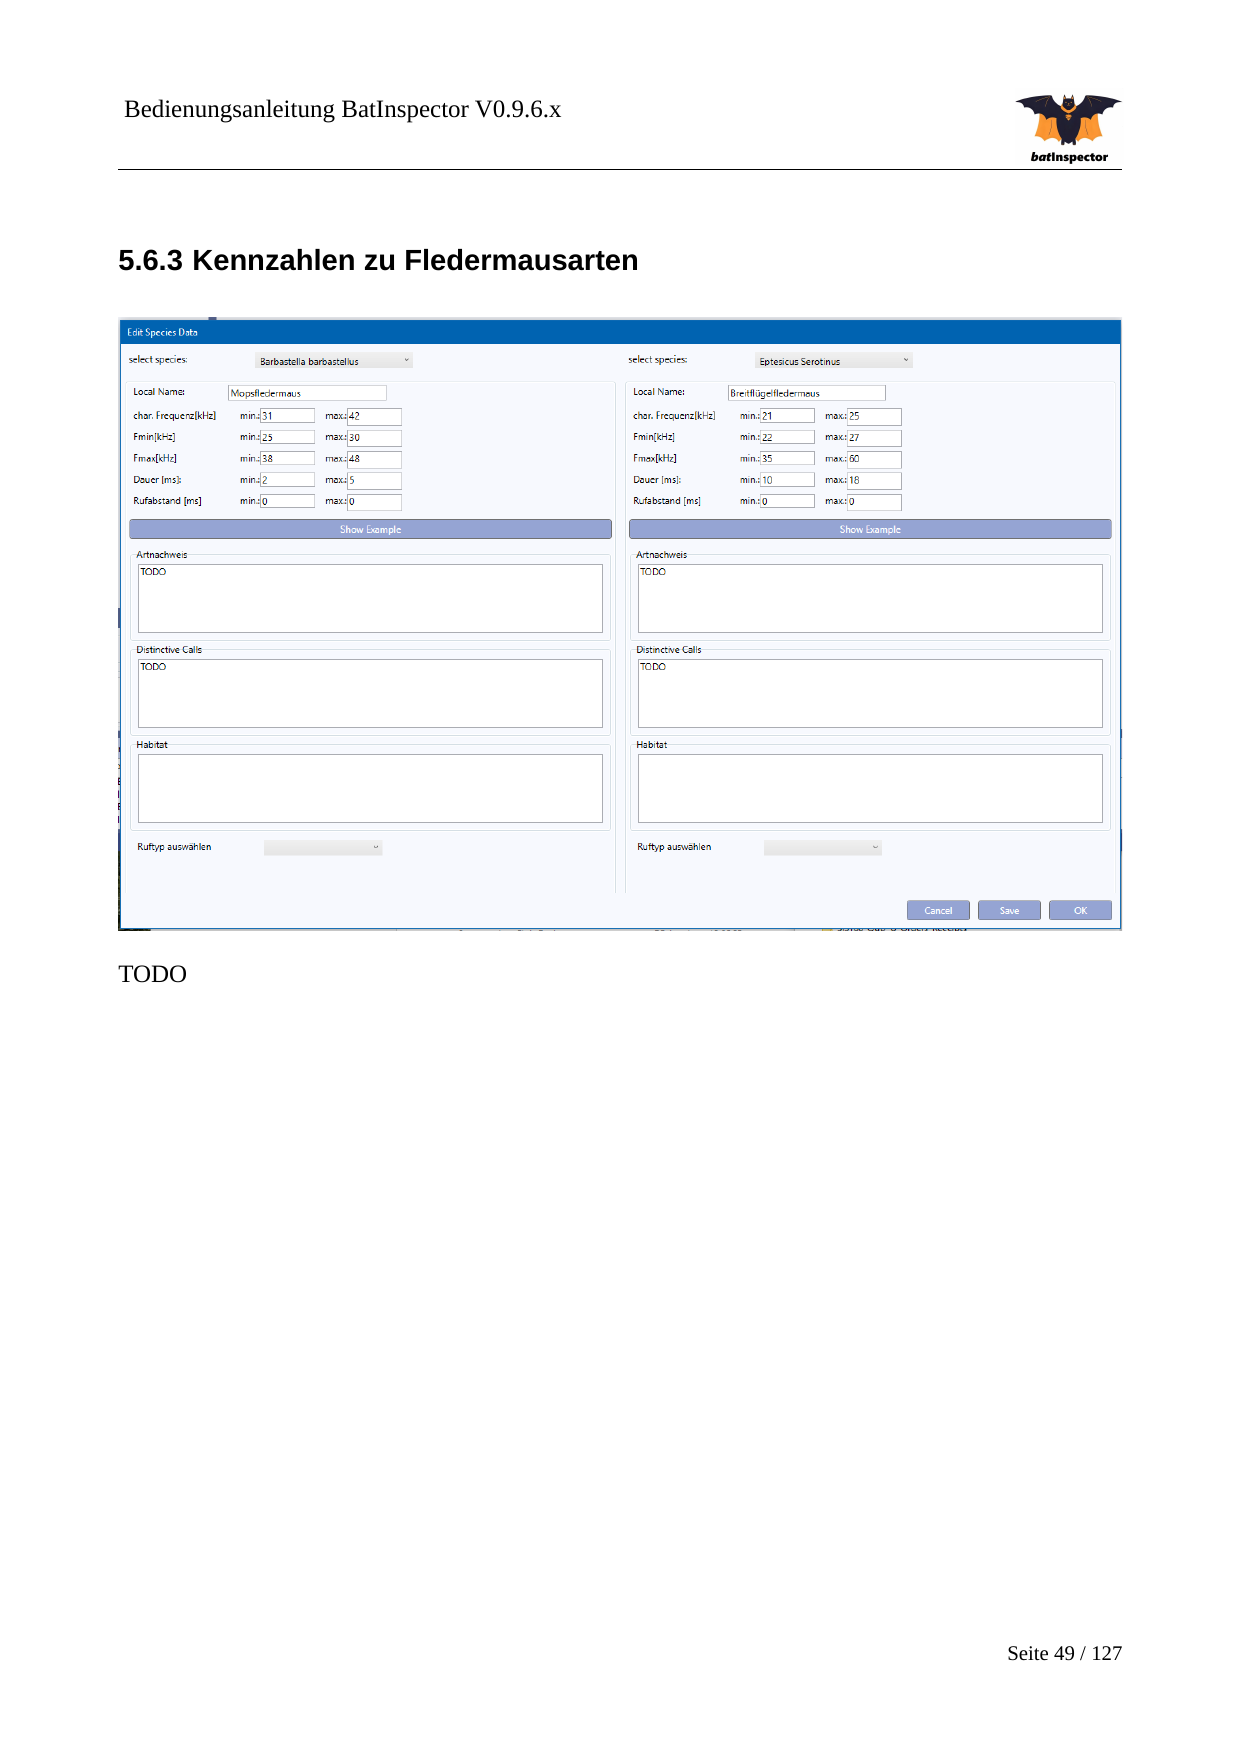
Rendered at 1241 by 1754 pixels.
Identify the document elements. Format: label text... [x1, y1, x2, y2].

picture [118, 317, 1123, 931]
text TODO [118, 959, 1122, 988]
subtitle Kennzahlen zu Fledermausarten [118, 243, 1122, 276]
picture [1015, 88, 1125, 165]
